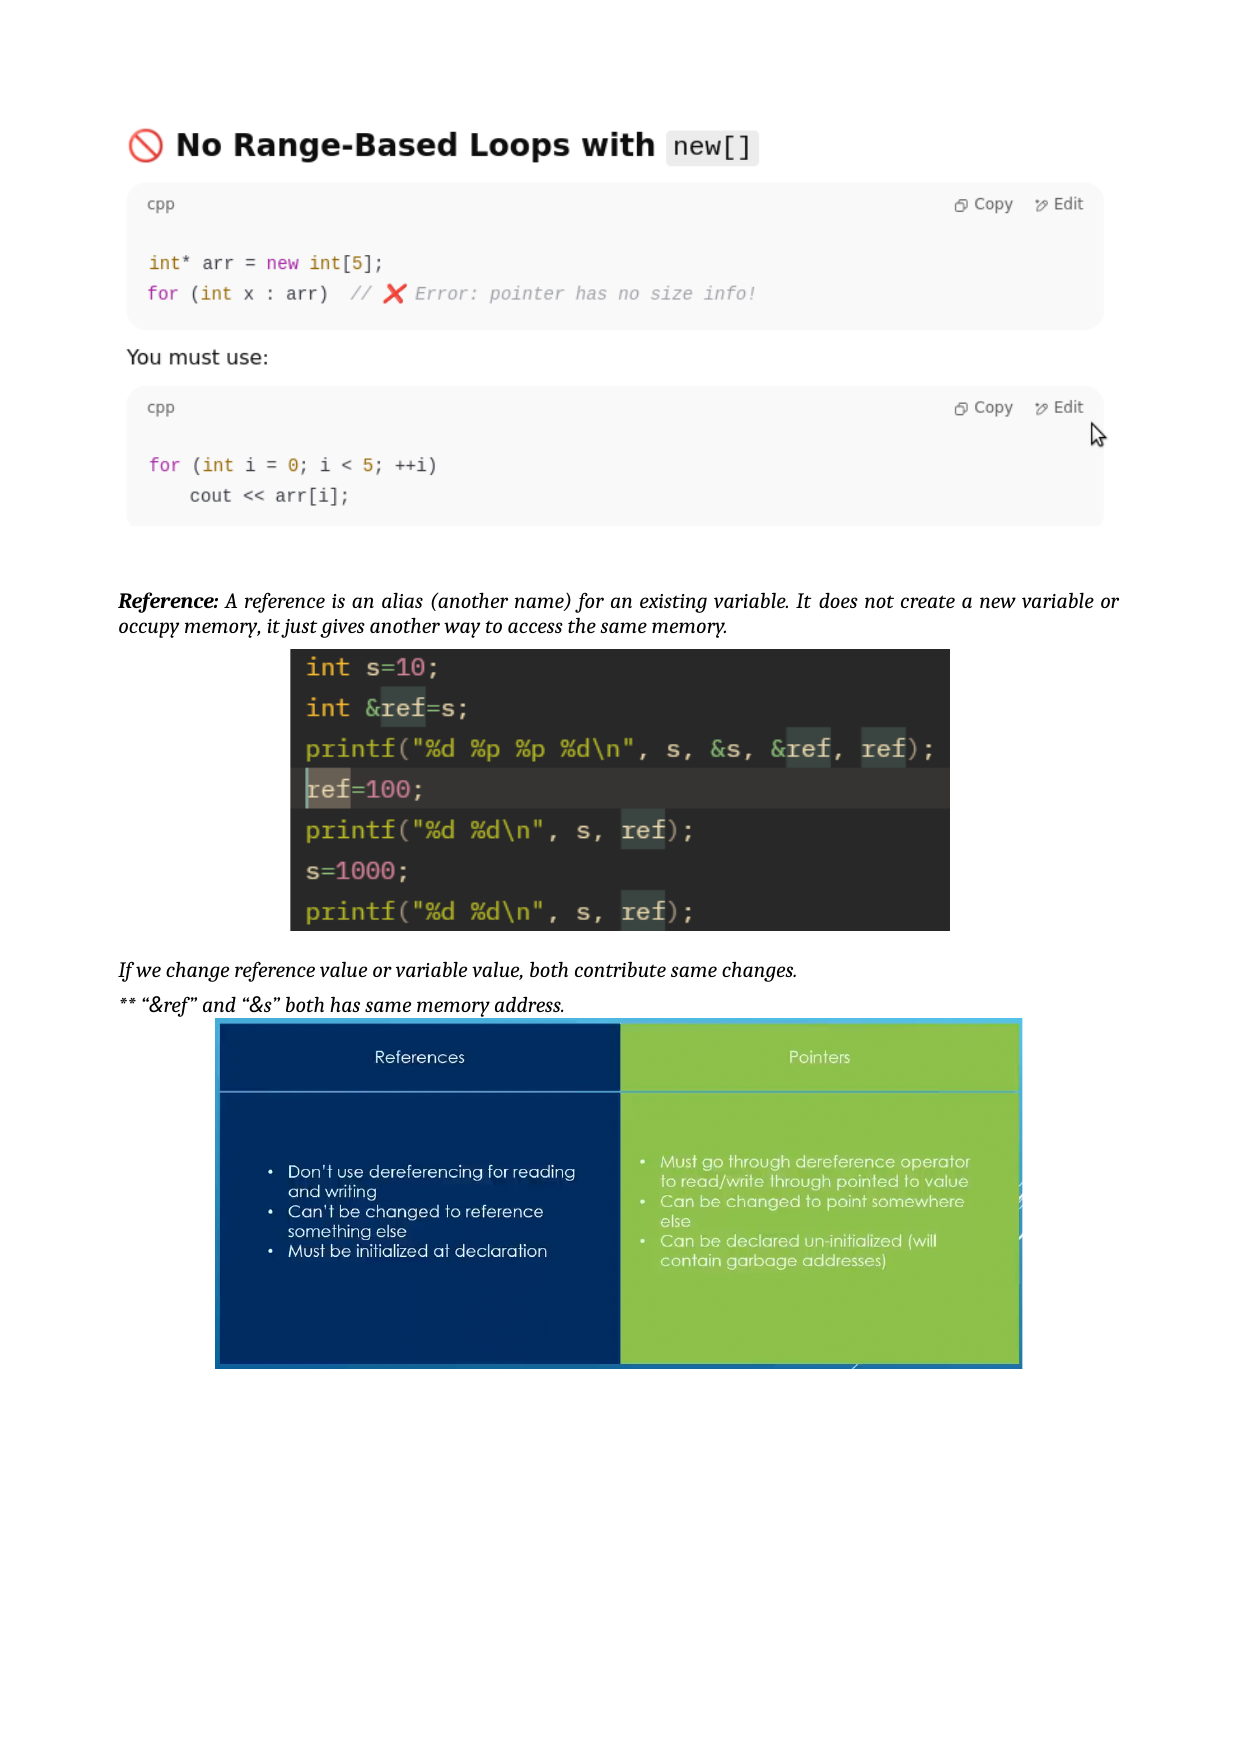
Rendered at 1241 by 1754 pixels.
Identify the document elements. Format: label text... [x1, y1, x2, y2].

picture [118, 118, 1123, 526]
text ** “&ref” and “&s” both has same memory address. [118, 989, 1122, 1018]
picture [290, 649, 950, 931]
picture [215, 1018, 1023, 1369]
text Reference: A reference is an alias (another name) for an existing variable. It does not create a new variable or occupy memory, it just gives another way to access the same memory. [118, 588, 1122, 639]
text If we change reference value or variable value, both contribute same changes. [118, 957, 1122, 983]
